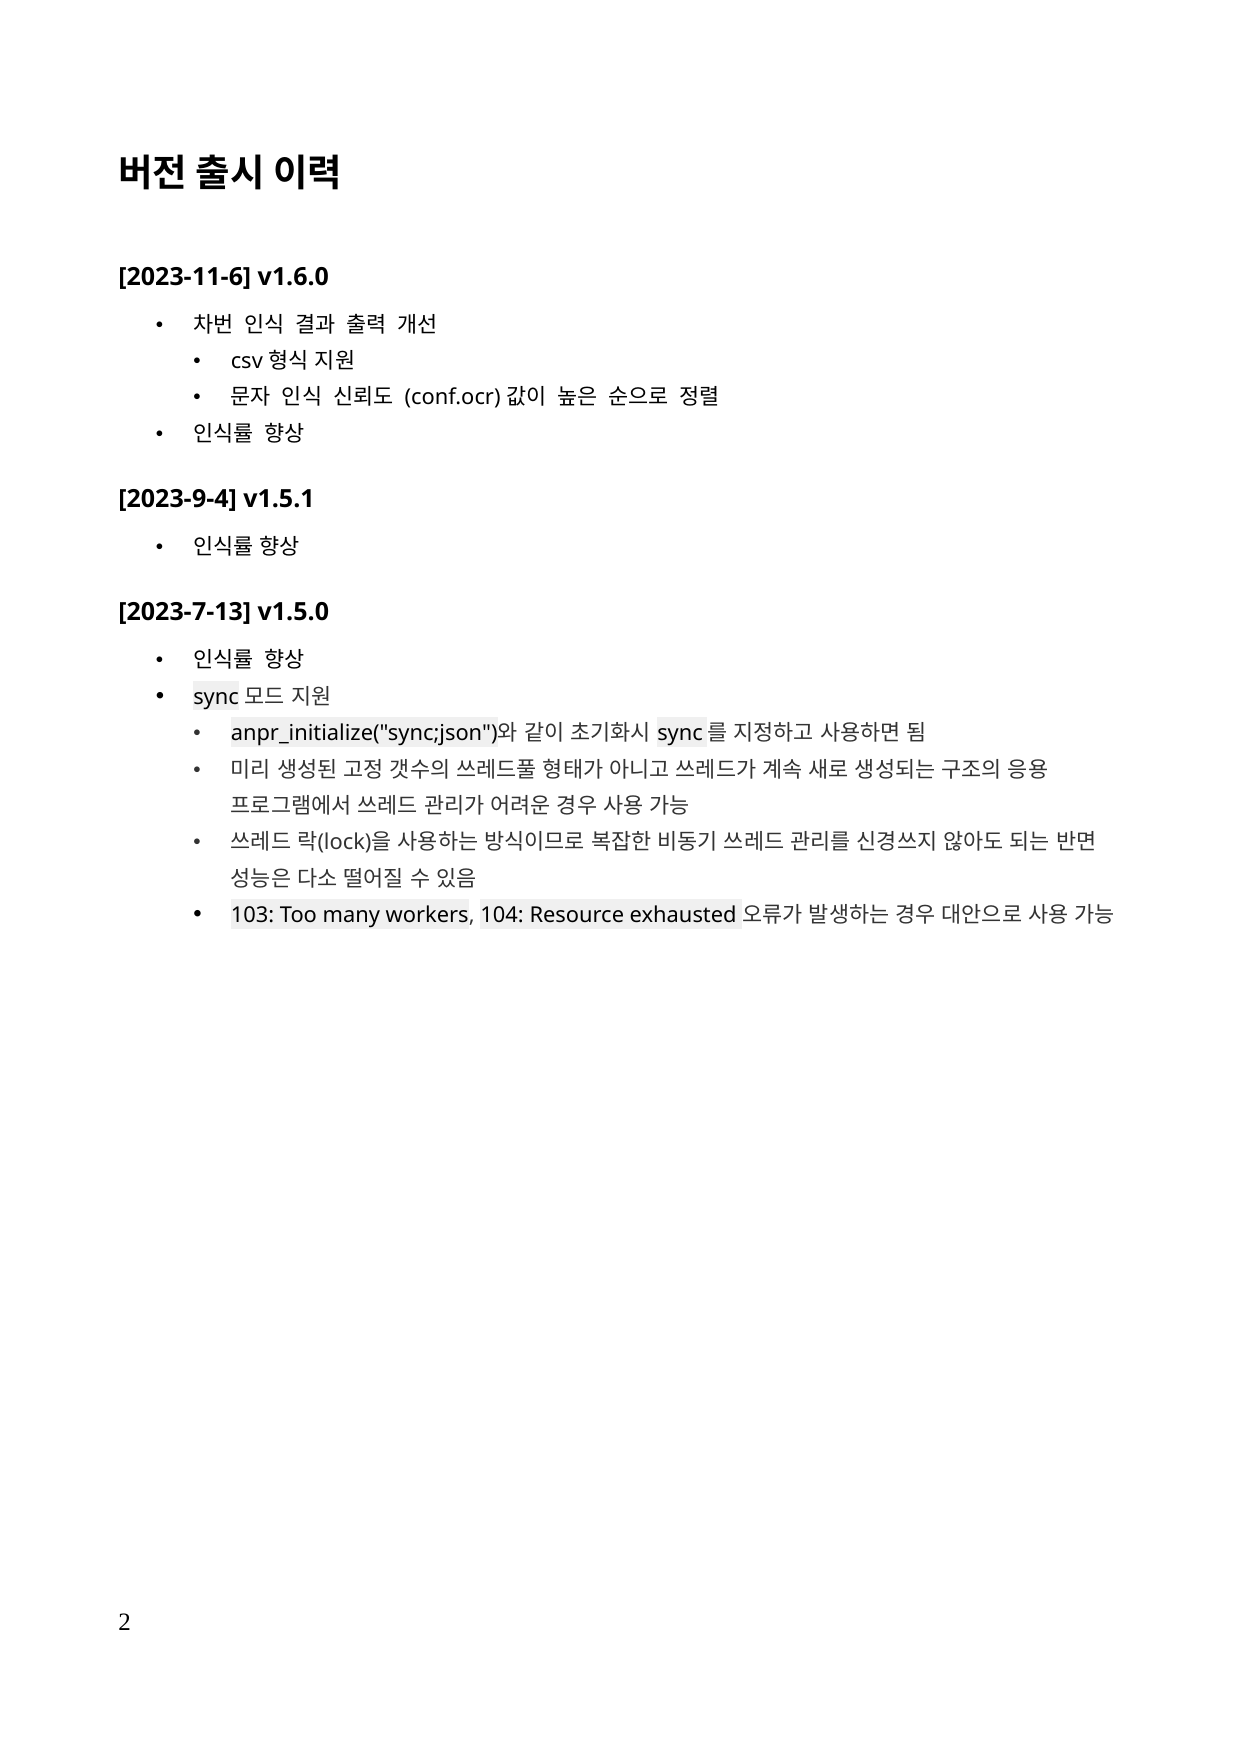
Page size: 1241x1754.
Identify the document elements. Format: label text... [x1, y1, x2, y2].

list 103: Too many workers, 104: Resource exhausted 오류가 발생하는 경우 대안으로 사용 가능 [193, 897, 1122, 929]
subtitle [2023-11-6] v1.6.0 [118, 258, 1122, 292]
list 인식률 향상 [156, 529, 1122, 561]
list csv 형식 지원 [193, 343, 1122, 375]
subtitle [2023-7-13] v1.5.0 [118, 594, 1122, 628]
list 쓰레드 락(lock)을 사용하는 방식이므로 복잡한 비동기 쓰레드 관리를 신경쓰지 않아도 되는 반면 성능은 다소 떨어질 수 있음 [193, 824, 1122, 892]
list 차번 인식 결과 출력 개선 [156, 307, 1122, 338]
list 인식률 향상 [156, 642, 1122, 674]
list sync 모드 지원 [156, 679, 1122, 710]
subtitle 버전 출시 이력 [118, 143, 1122, 197]
list anpr_initialize("sync;json")와 같이 초기화시 sync를 지정하고 사용하면 됨 [193, 715, 1122, 747]
list 미리 생성된 고정 갯수의 쓰레드풀 형태가 아니고 쓰레드가 계속 새로 생성되는 구조의 응용 프로그램에서 쓰레드 관리가 어려운 경우 사용 가능 [193, 752, 1122, 819]
subtitle [2023-9-4] v1.5.1 [118, 481, 1122, 515]
list 인식률 향상 [156, 416, 1122, 447]
list 문자 인식 신뢰도 (conf.ocr) 값이 높은 순으로 정렬 [193, 379, 1122, 411]
